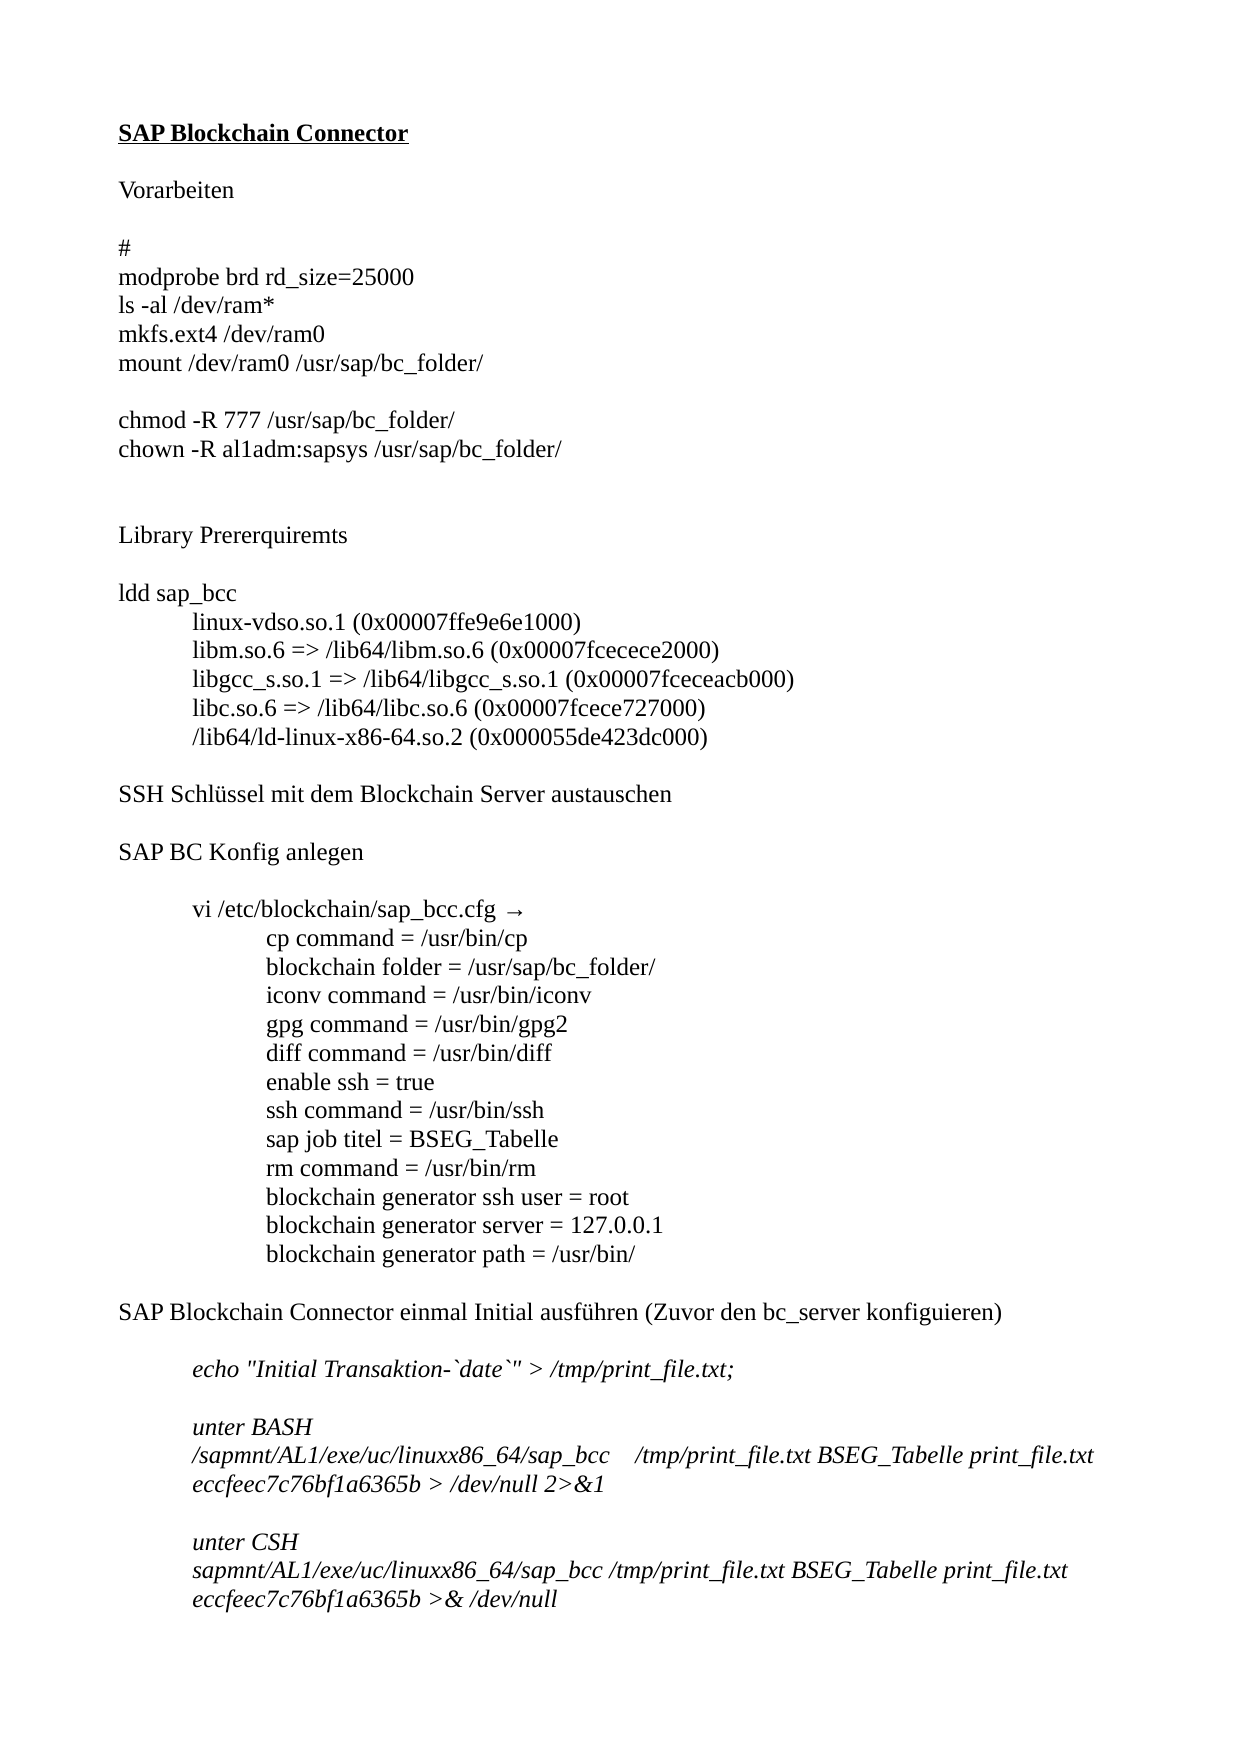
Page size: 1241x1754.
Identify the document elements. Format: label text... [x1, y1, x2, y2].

text echo "Initial Transaktion-`date`" > /tmp/print_file.txt; [118, 1354, 1122, 1383]
text sapmnt/AL1/exe/uc/linuxx86_64/sap_bcc /tmp/print_file.txt BSEG_Tabelle print_file.txt eccfeec7c76bf1a6365b >& /dev/null [192, 1556, 1122, 1613]
text iconv command = /usr/bin/iconv [118, 981, 1122, 1009]
text SAP BC Konfig anlegen [118, 837, 1122, 866]
text rm command = /usr/bin/rm [118, 1153, 1122, 1182]
text chown -R al1adm:sapsys /usr/sap/bc_folder/ [118, 434, 1122, 463]
text /sapmnt/AL1/exe/uc/linuxx86_64/sap_bcc /tmp/print_file.txt BSEG_Tabelle print_file.txt eccfeec7c76bf1a6365b > /dev/null 2>&1 [192, 1441, 1122, 1498]
text blockchain generator path = /usr/bin/ [118, 1239, 1122, 1268]
text sap job titel = BSEG_Tabelle [118, 1124, 1122, 1153]
text blockchain generator ssh user = root [118, 1182, 1122, 1211]
text enable ssh = true [118, 1067, 1122, 1096]
text chmod -R 777 /usr/sap/bc_folder/ [118, 406, 1122, 434]
text blockchain folder = /usr/sap/bc_folder/ [118, 952, 1122, 981]
text Library Prererquiremts ldd sap_bcc linux-vdso.so.1 (0x00007ffe9e6e1000) libm.so.6 => /lib64/libm.so.6 (0x00007fcecece2000) libgcc_s.so.1 => /lib64/libgcc_s.so.1 (0x00007fceceacb000) libc.so.6 => /lib64/libc.so.6 (0x00007fcece727000) /lib64/ld-linux-x86-64.so.2 (0x000055de423dc000) [118, 492, 1122, 779]
text SSH Schlüssel mit dem Blockchain Server austauschen [118, 779, 1122, 808]
text SAP Blockchain Connector einmal Initial ausführen (Zuvor den bc_server konfiguieren) [118, 1297, 1122, 1326]
text ssh command = /usr/bin/ssh [118, 1096, 1122, 1124]
text unter CSH [192, 1527, 1122, 1556]
text unter BASH [118, 1412, 1122, 1441]
text gpg command = /usr/bin/gpg2 [118, 1009, 1122, 1038]
text diff command = /usr/bin/diff [118, 1038, 1122, 1067]
text cp command = /usr/bin/cp [118, 923, 1122, 952]
text vi /etc/blockchain/sap_bcc.cfg → [118, 894, 1122, 923]
text blockchain generator server = 127.0.0.1 [118, 1211, 1122, 1239]
text SAP Blockchain Connector Vorarbeiten # modprobe brd rd_size=25000 ls -al /dev/ram* mkfs.ext4 /dev/ram0 mount /dev/ram0 /usr/sap/bc_folder/ [118, 118, 1122, 406]
